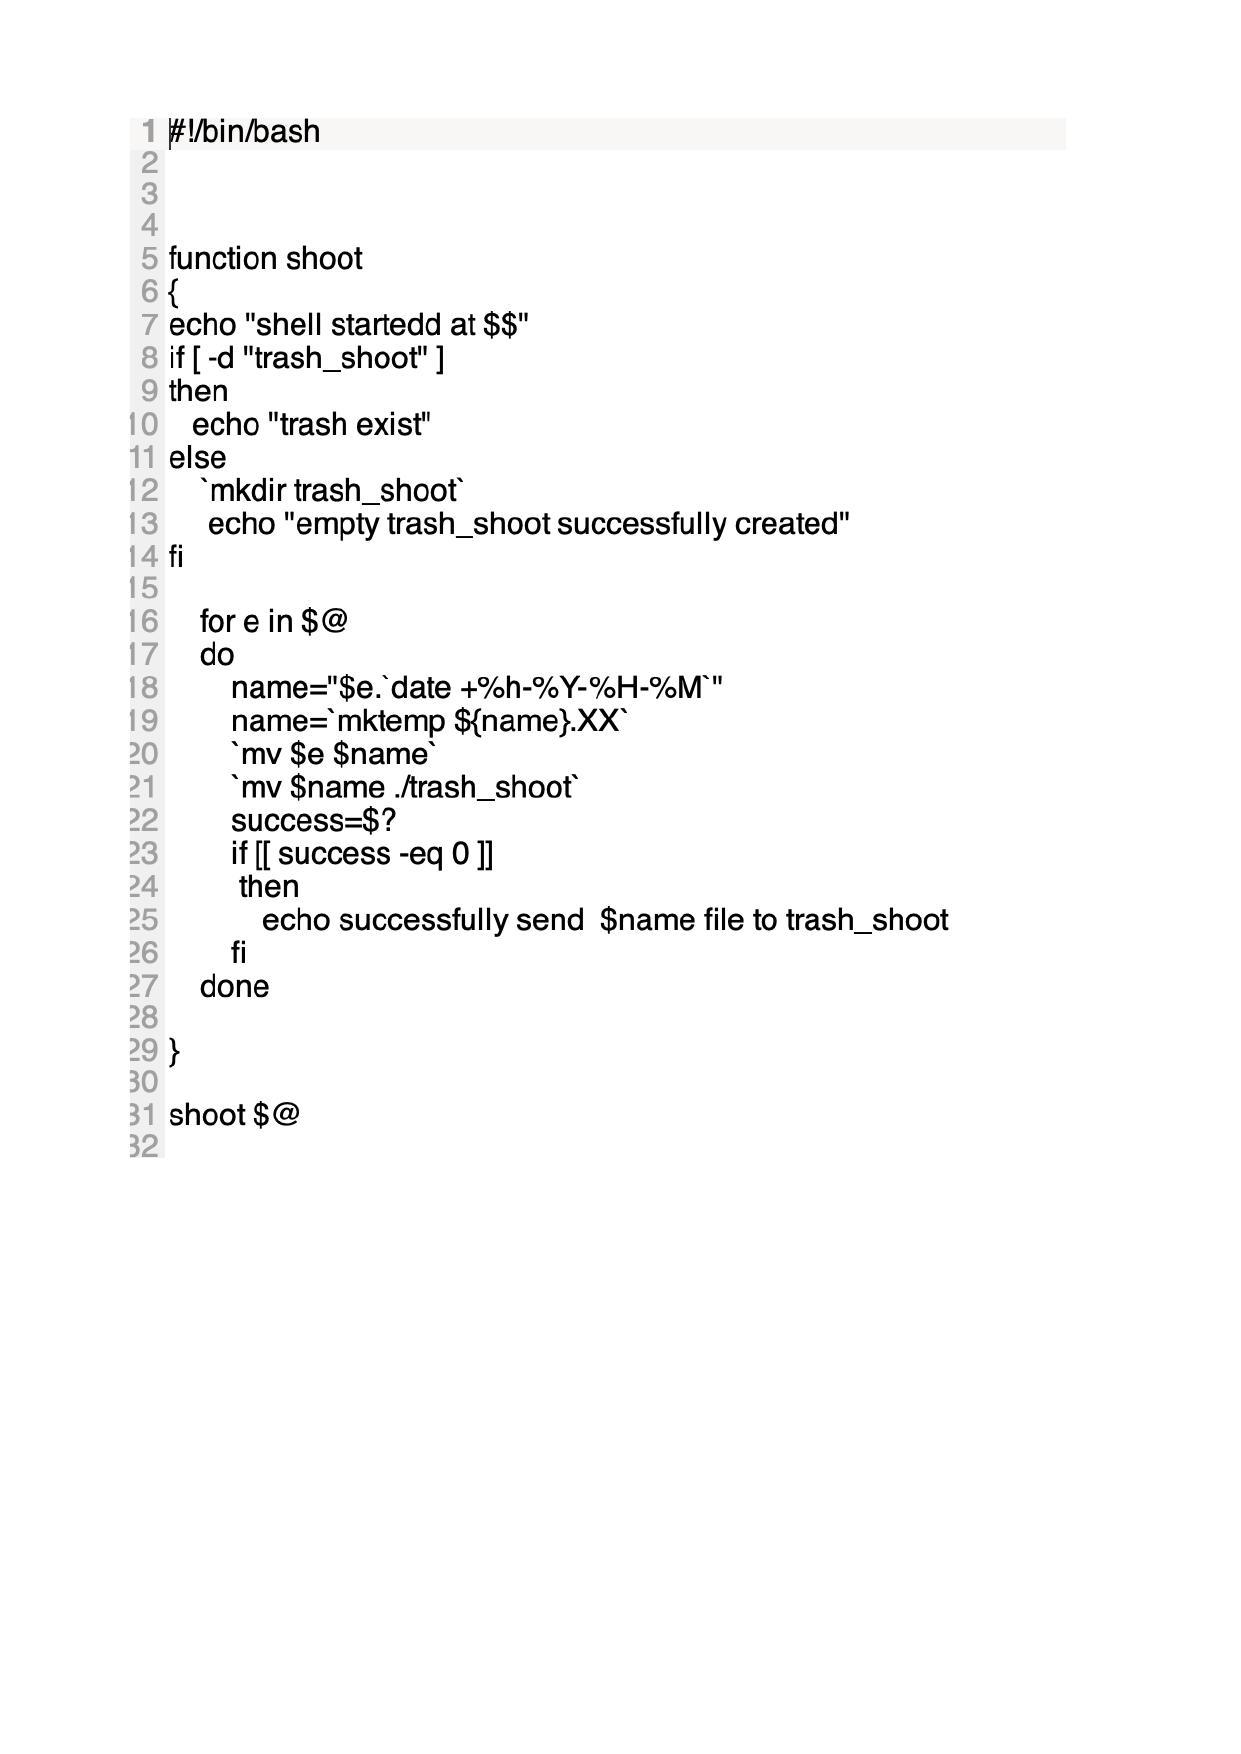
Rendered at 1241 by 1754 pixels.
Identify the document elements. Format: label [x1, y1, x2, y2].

picture [129, 118, 1067, 1158]
